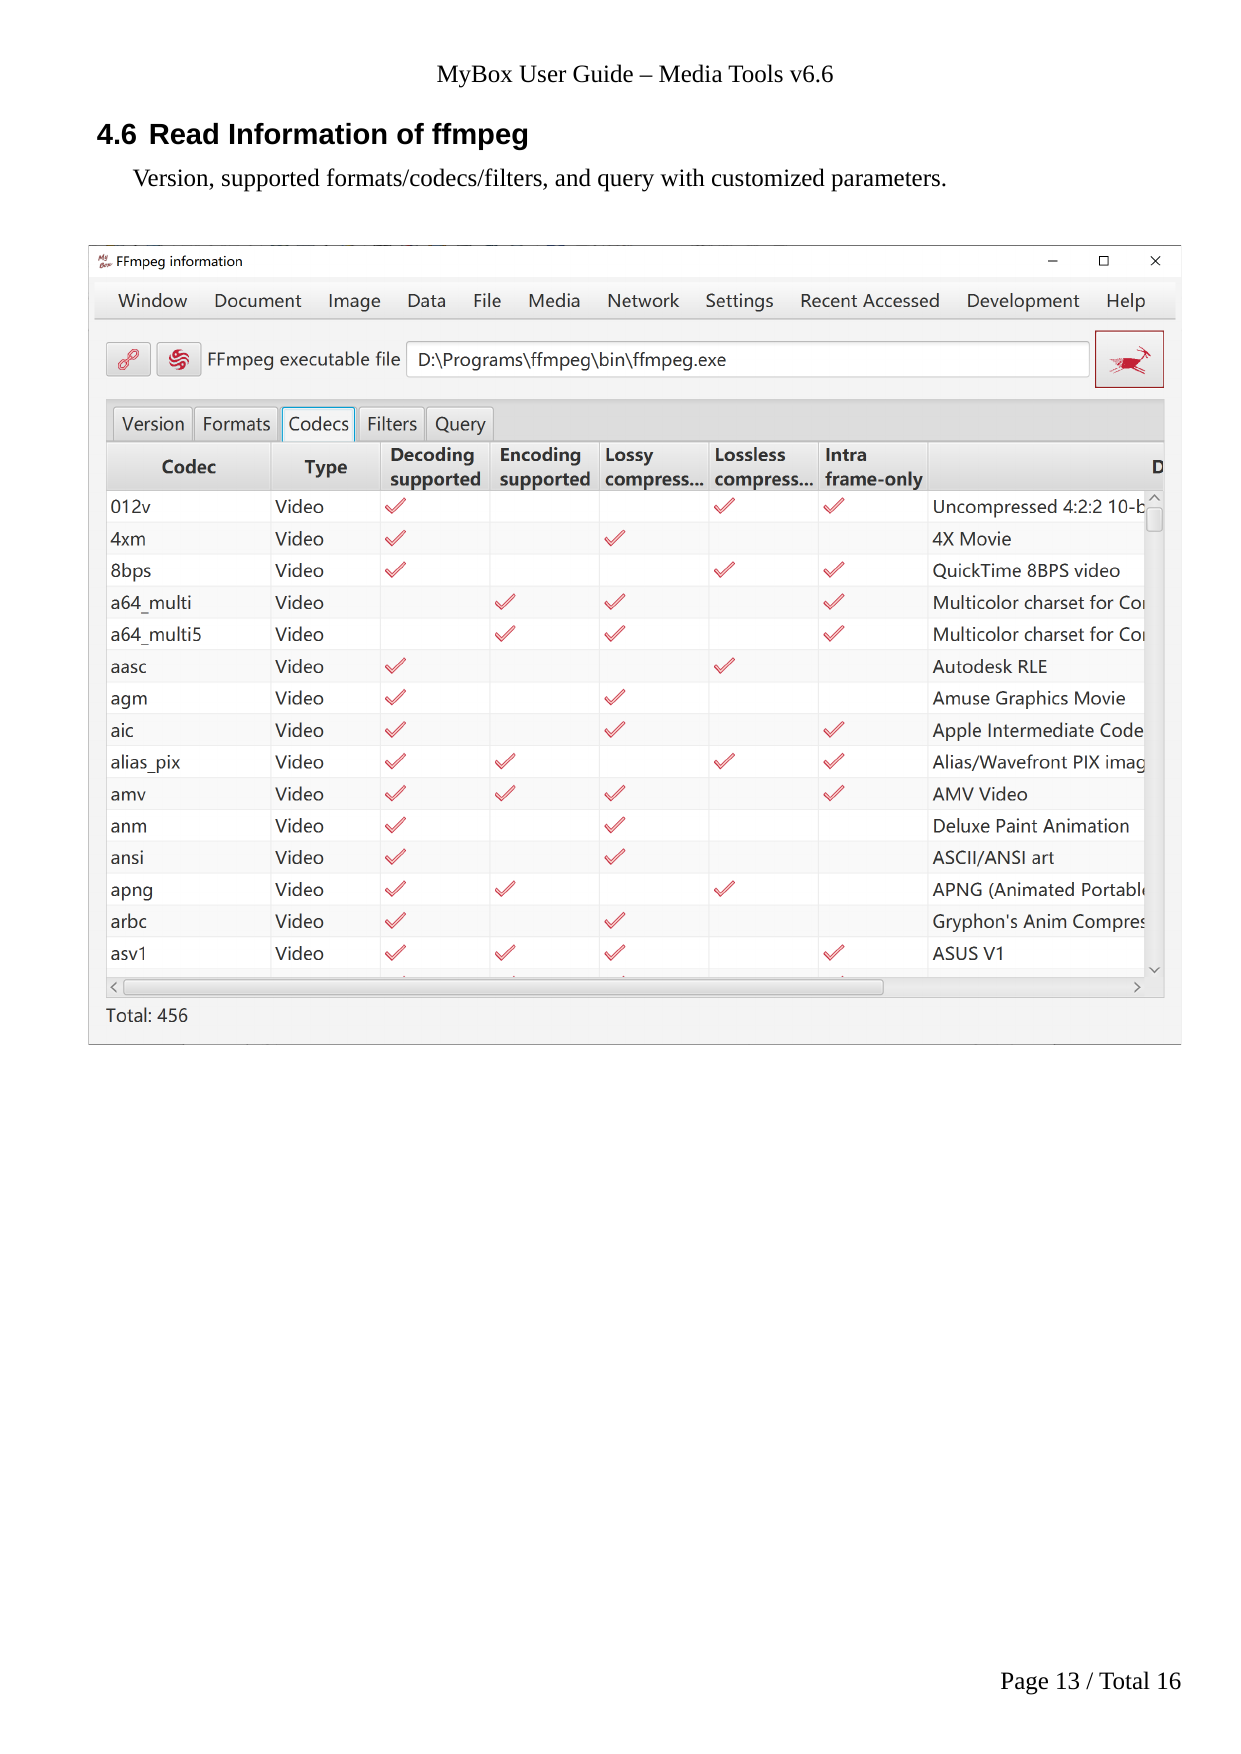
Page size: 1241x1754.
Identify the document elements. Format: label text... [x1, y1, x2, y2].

subtitle Read Information of ffmpeg [88, 117, 1181, 151]
picture [88, 245, 1182, 1045]
text Version, supported formats/codecs/filters, and query with customized parameters. [88, 163, 1181, 192]
